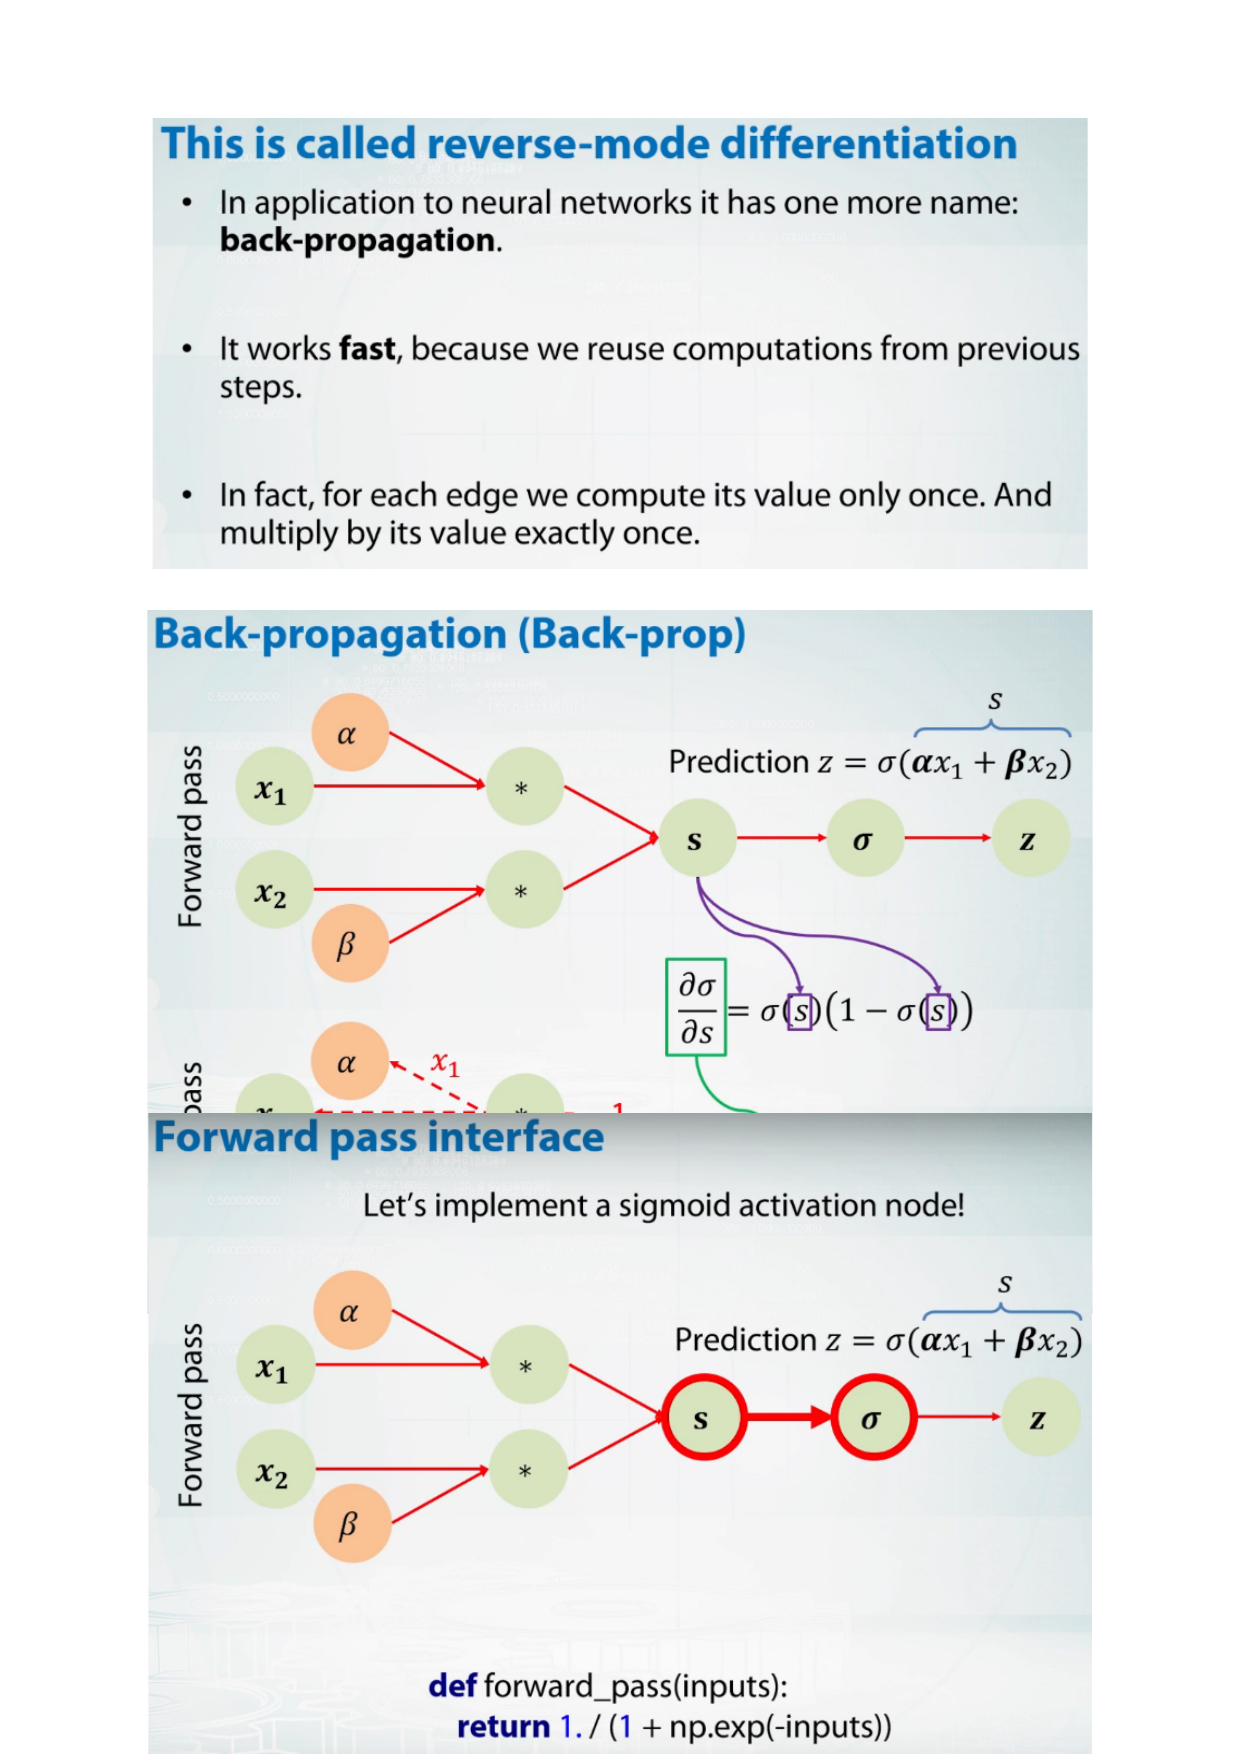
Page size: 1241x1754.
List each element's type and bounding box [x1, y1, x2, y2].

picture [152, 118, 1088, 569]
picture [147, 610, 1093, 1754]
